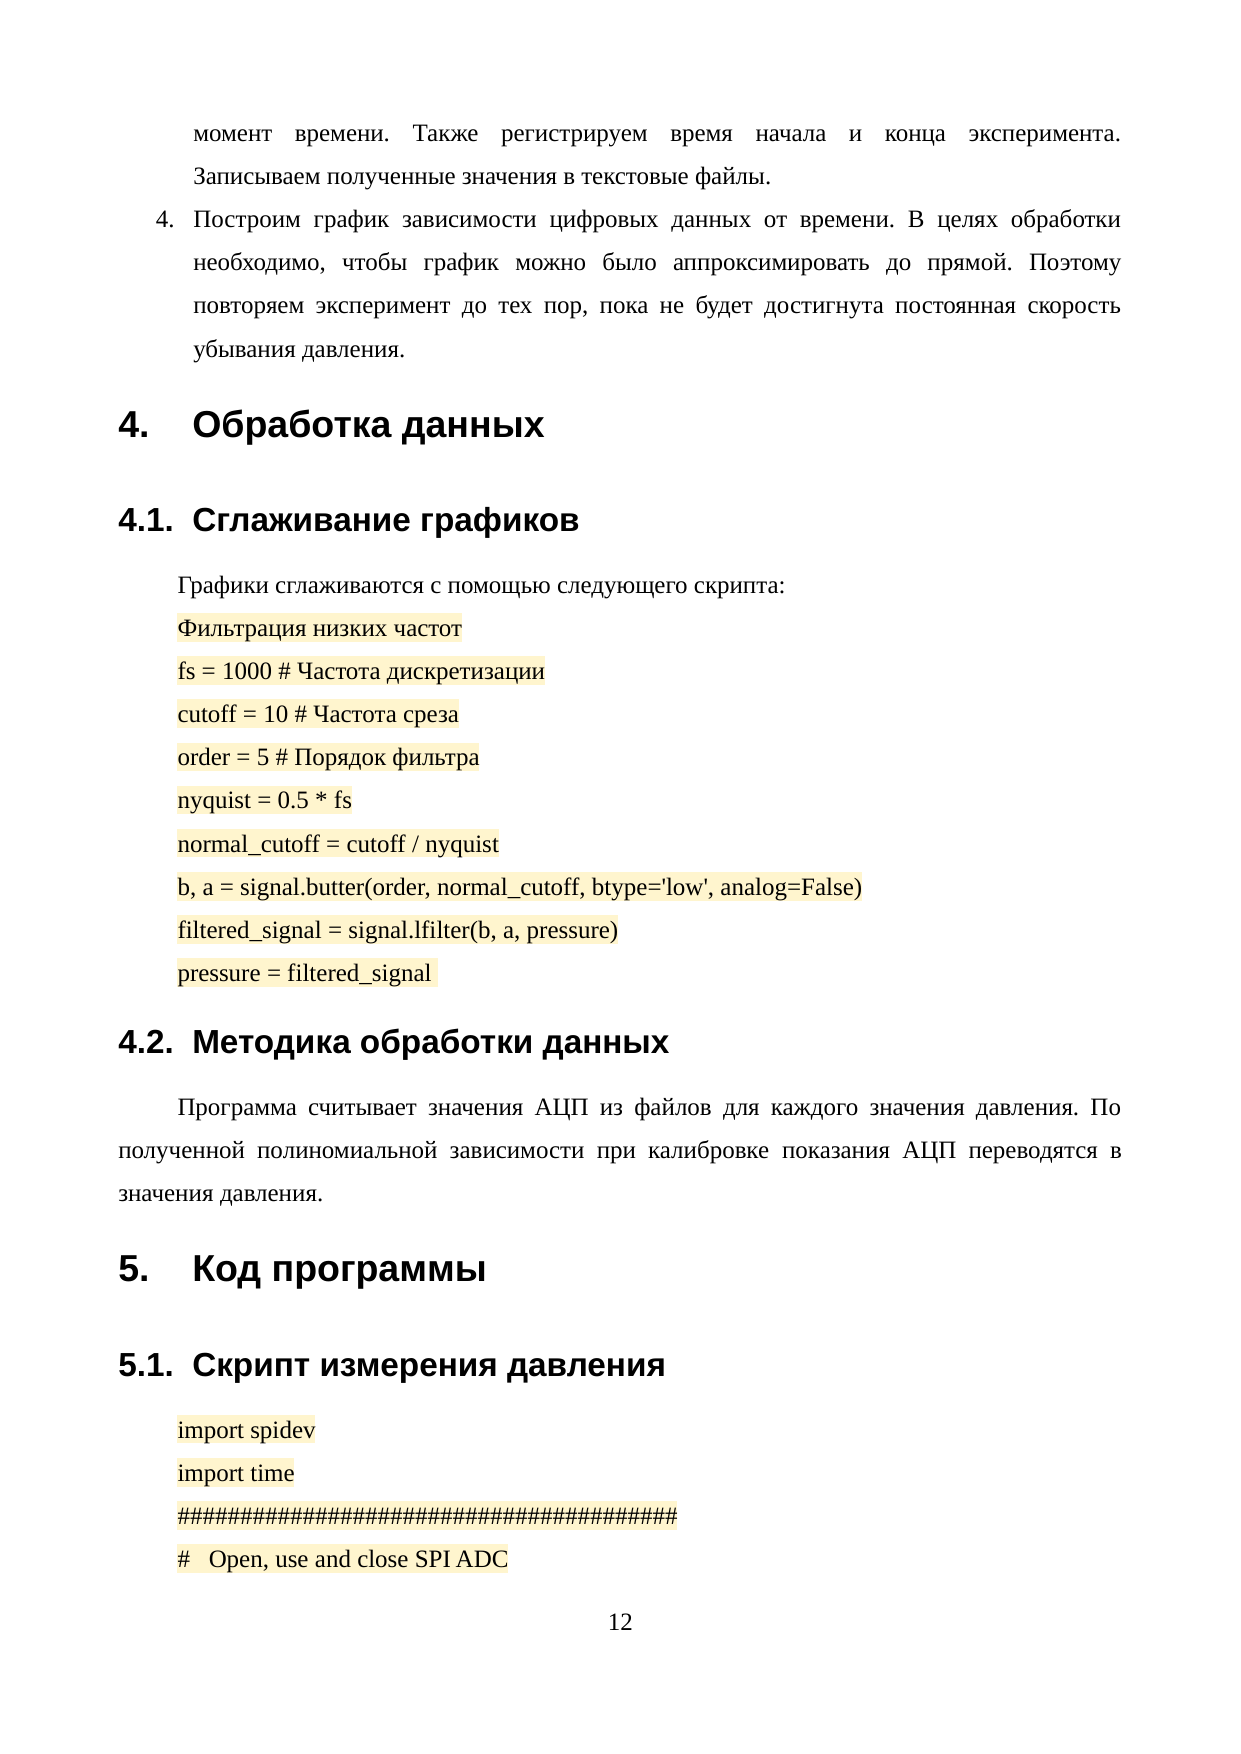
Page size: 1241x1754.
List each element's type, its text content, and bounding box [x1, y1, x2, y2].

list Построим график зависимости цифровых данных от времени. В целях обработки необходимо, чтобы график можно было аппроксимировать до прямой. Поэтому повторяем эксперимент до тех пор, пока не будет достигнута постоянная скорость убывания давления. [156, 204, 1122, 362]
text cutoff = 10 # Частота среза [118, 699, 1122, 728]
text Программа считывает значения АЦП из файлов для каждого значения давления. По полученной полиномиальной зависимости при калибровке показания АЦП переводятся в значения давления. [118, 1092, 1122, 1207]
text import spidev [118, 1415, 1122, 1443]
subtitle Сглаживание графиков [118, 500, 1122, 538]
text pressure = filtered_signal [118, 958, 1122, 987]
text Графики сглаживаются с помощью следующего скрипта: [118, 570, 1122, 599]
text Фильтрация низких частот [118, 613, 1122, 642]
text fs = 1000 # Частота дискретизации [118, 656, 1122, 685]
list момент времени. Также регистрируем время начала и конца эксперимента. Записываем полученные значения в текстовые файлы. [156, 118, 1122, 190]
subtitle Методика обработки данных [118, 1022, 1122, 1061]
text import time [118, 1458, 1122, 1487]
text normal_cutoff = cutoff / nyquist [118, 829, 1122, 857]
text order = 5 # Порядок фильтра [118, 742, 1122, 771]
text # Open, use and close SPI ADC [118, 1544, 1122, 1573]
text ######################################## [118, 1501, 1122, 1530]
subtitle Код программы [118, 1247, 1122, 1290]
text b, a = signal.butter(order, normal_cutoff, btype='low', analog=False) [118, 872, 1122, 901]
text filtered_signal = signal.lfilter(b, a, pressure) [118, 915, 1122, 944]
subtitle Обработка данных [118, 402, 1122, 445]
subtitle Скрипт измерения давления [118, 1344, 1122, 1383]
text nyquist = 0.5 * fs [118, 786, 1122, 814]
